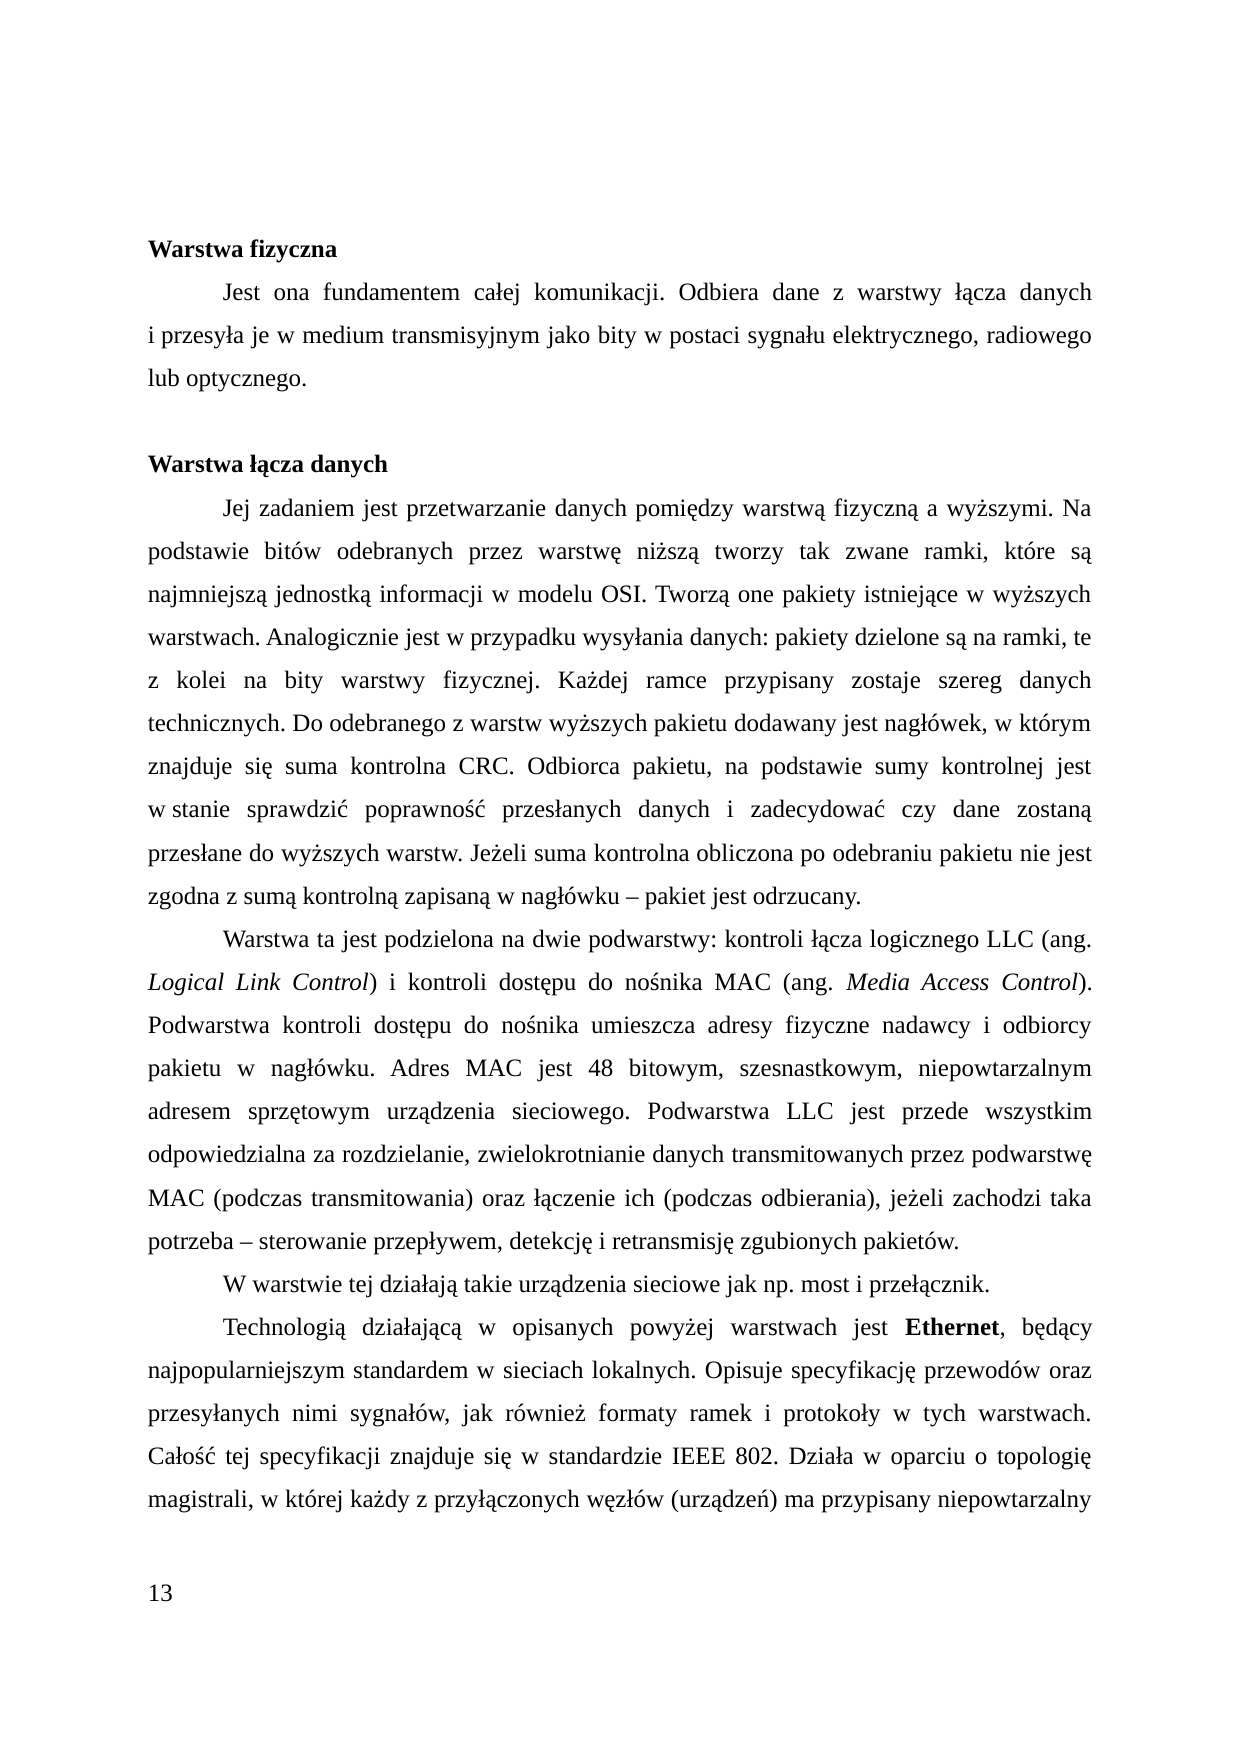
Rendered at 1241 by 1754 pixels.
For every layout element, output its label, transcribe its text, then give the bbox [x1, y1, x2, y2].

text Jest ona fundamentem całej komunikacji. Odbiera dane z warstwy łącza danych i przesyła je w medium transmisyjnym jako bity w postaci sygnału elektrycznego, radiowego lub optycznego. [148, 277, 1093, 392]
text Technologią działającą w opisanych powyżej warstwach jest Ethernet, będący najpopularniejszym standardem w sieciach lokalnych. Opisuje specyfikację przewodów oraz przesyłanych nimi sygnałów, jak również formaty ramek i protokoły w tych warstwach. Całość tej specyfikacji znajduje się w standardzie IEEE 802. Działa w oparciu o topologię magistrali, w której każdy z przyłączonych węzłów (urządzeń) ma przypisany niepowtarzalny [148, 1312, 1093, 1513]
text Warstwa ta jest podzielona na dwie podwarstwy: kontroli łącza logicznego LLC (ang. Logical Link Control) i kontroli dostępu do nośnika MAC (ang. Media Access Control). Podwarstwa kontroli dostępu do nośnika umieszcza adresy fizyczne nadawcy i odbiorcy pakietu w nagłówku. Adres MAC jest 48 bitowym, szesnastkowym, niepowtarzalnym adresem sprzętowym urządzenia sieciowego. Podwarstwa LLC jest przede wszystkim odpowiedzialna za rozdzielanie, zwielokrotnianie danych transmitowanych przez podwarstwę MAC (podczas transmitowania) oraz łączenie ich (podczas odbierania), jeżeli zachodzi taka potrzeba – sterowanie przepływem, detekcję i retransmisję zgubionych pakietów. [148, 924, 1093, 1254]
text Warstwa łącza danych [148, 449, 1093, 478]
text W warstwie tej działają takie urządzenia sieciowe jak np. most i przełącznik. [148, 1269, 1093, 1298]
text Jej zadaniem jest przetwarzanie danych pomiędzy warstwą fizyczną a wyższymi. Na podstawie bitów odebranych przez warstwę niższą tworzy tak zwane ramki, które są najmniejszą jednostką informacji w modelu OSI. Tworzą one pakiety istniejące w wyższych warstwach. Analogicznie jest w przypadku wysyłania danych: pakiety dzielone są na ramki, te z kolei na bity warstwy fizycznej. Każdej ramce przypisany zostaje szereg danych technicznych. Do odebranego z warstw wyższych pakietu dodawany jest nagłówek, w którym znajduje się suma kontrolna CRC. Odbiorca pakietu, na podstawie sumy kontrolnej jest w stanie sprawdzić poprawność przesłanych danych i zadecydować czy dane zostaną przesłane do wyższych warstw. Jeżeli suma kontrolna obliczona po odebraniu pakietu nie jest zgodna z sumą kontrolną zapisaną w nagłówku – pakiet jest odrzucany. [148, 493, 1093, 909]
text Warstwa fizyczna [148, 234, 1093, 263]
